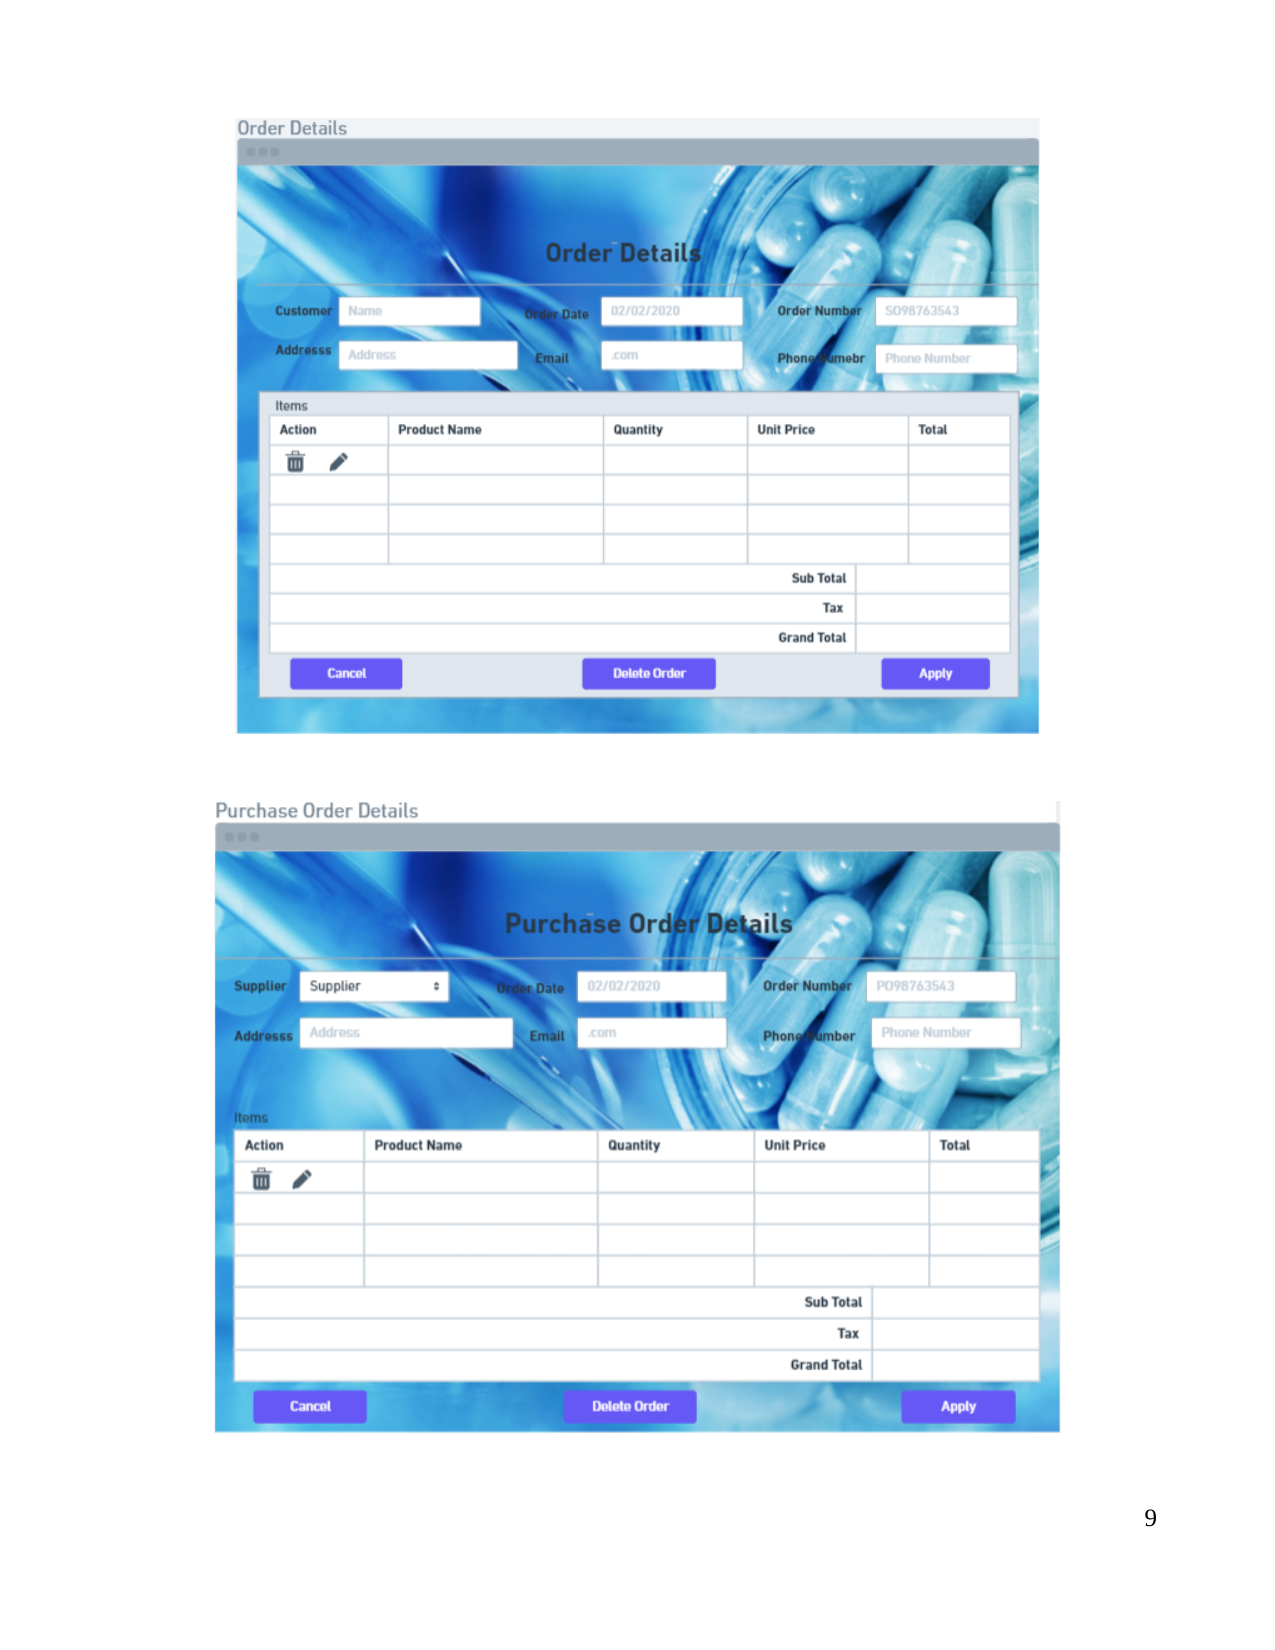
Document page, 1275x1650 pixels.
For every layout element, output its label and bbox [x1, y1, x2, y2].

picture [214, 801, 1061, 1434]
picture [235, 118, 1040, 734]
